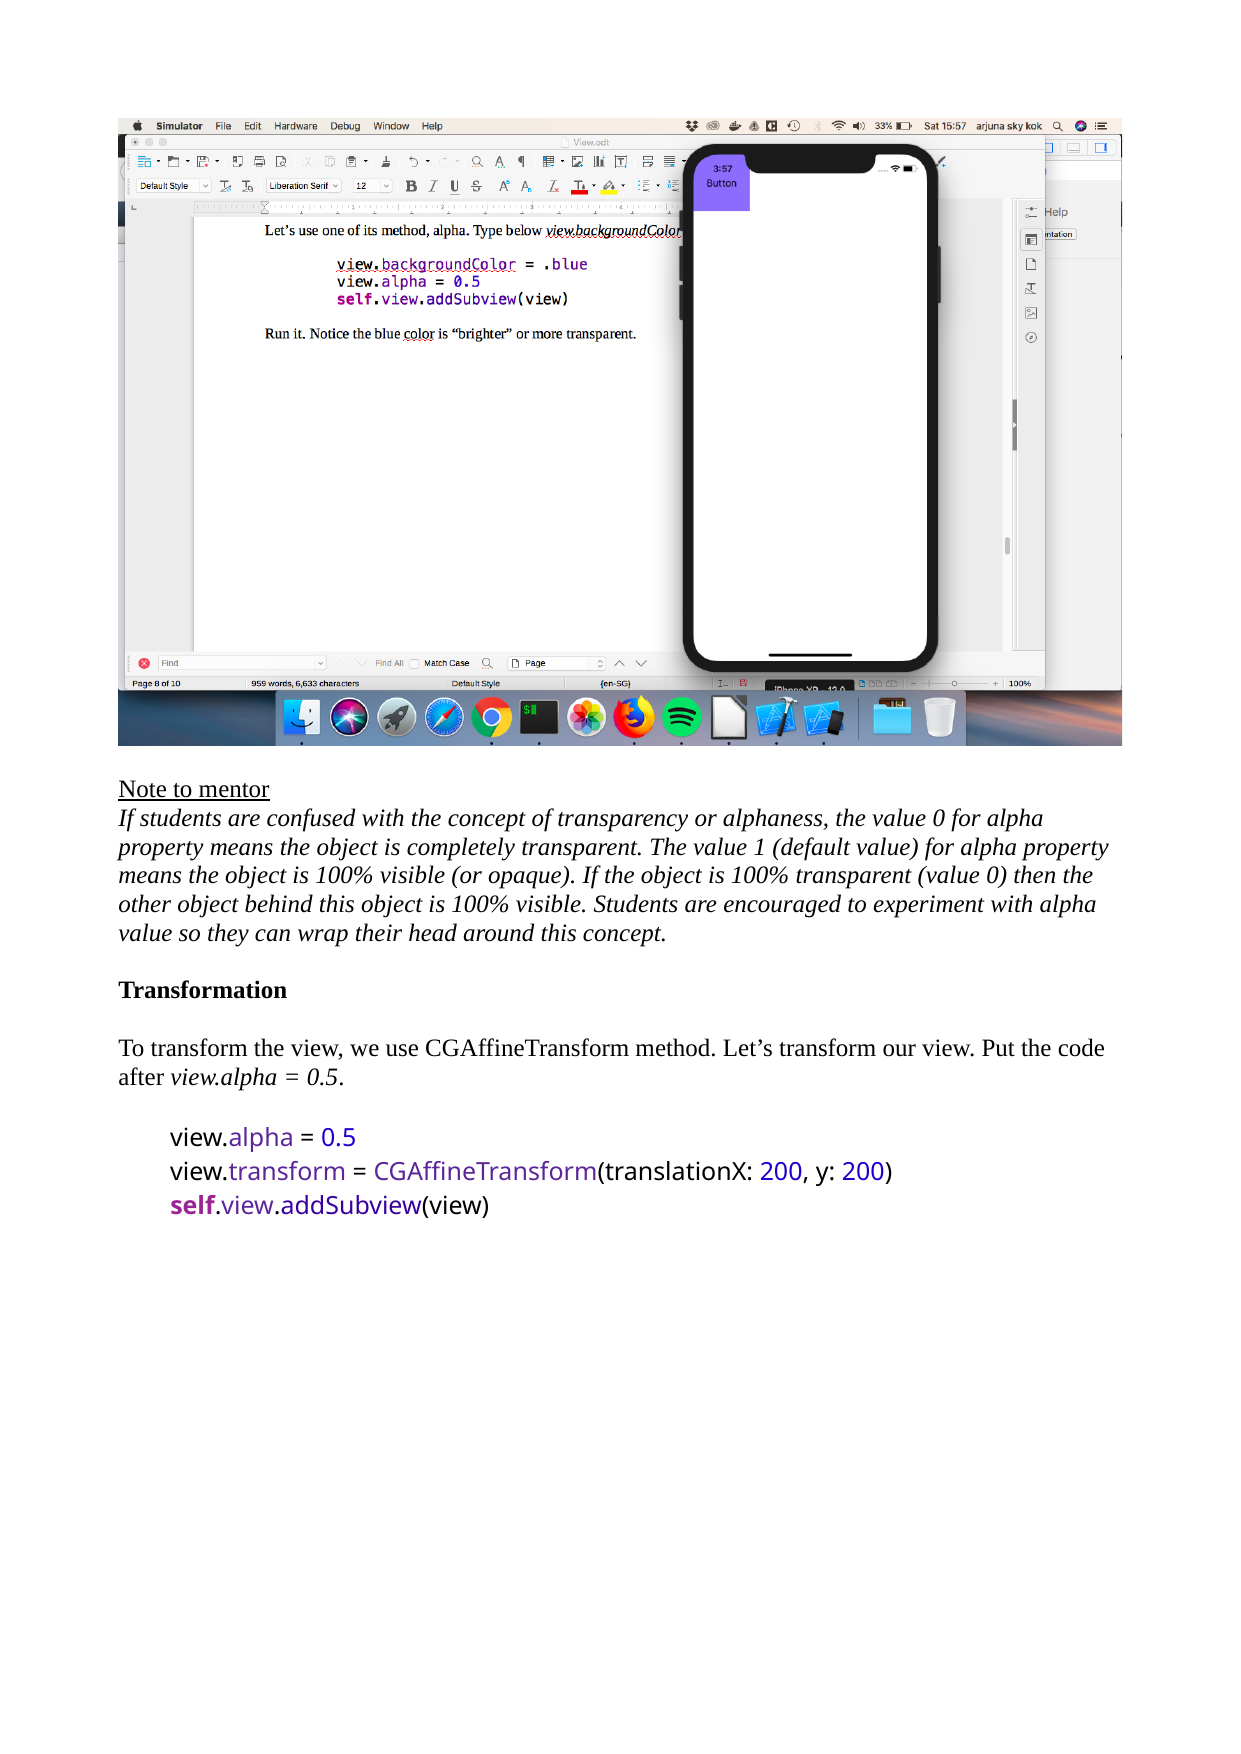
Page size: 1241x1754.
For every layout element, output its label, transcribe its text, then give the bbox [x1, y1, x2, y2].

text Transformation [118, 976, 1122, 1004]
text To transform the view, we use CGAffineTransform method. Let’s transform our view. Put the code after view.alpha = 0.5. [118, 1033, 1122, 1091]
picture [118, 118, 1123, 746]
text If students are confused with the concept of transparency or alphaness, the value 0 for alpha property means the object is completely transparent. The value 1 (default value) for alpha property means the object is 100% visible (or opaque). If the object is 100% transparent (value 0) then the other object behind this object is 100% visible. Students are encouraged to experiment with alpha value so they can wrap their head around this concept. [118, 803, 1122, 947]
text view.transform = CGAffineTransform(translationX: 200, y: 200) [118, 1153, 1122, 1187]
text self.view.addSubview(view) [118, 1187, 1122, 1221]
text view.alpha = 0.5 [118, 1119, 1122, 1153]
text Note to mentor [118, 774, 1122, 803]
